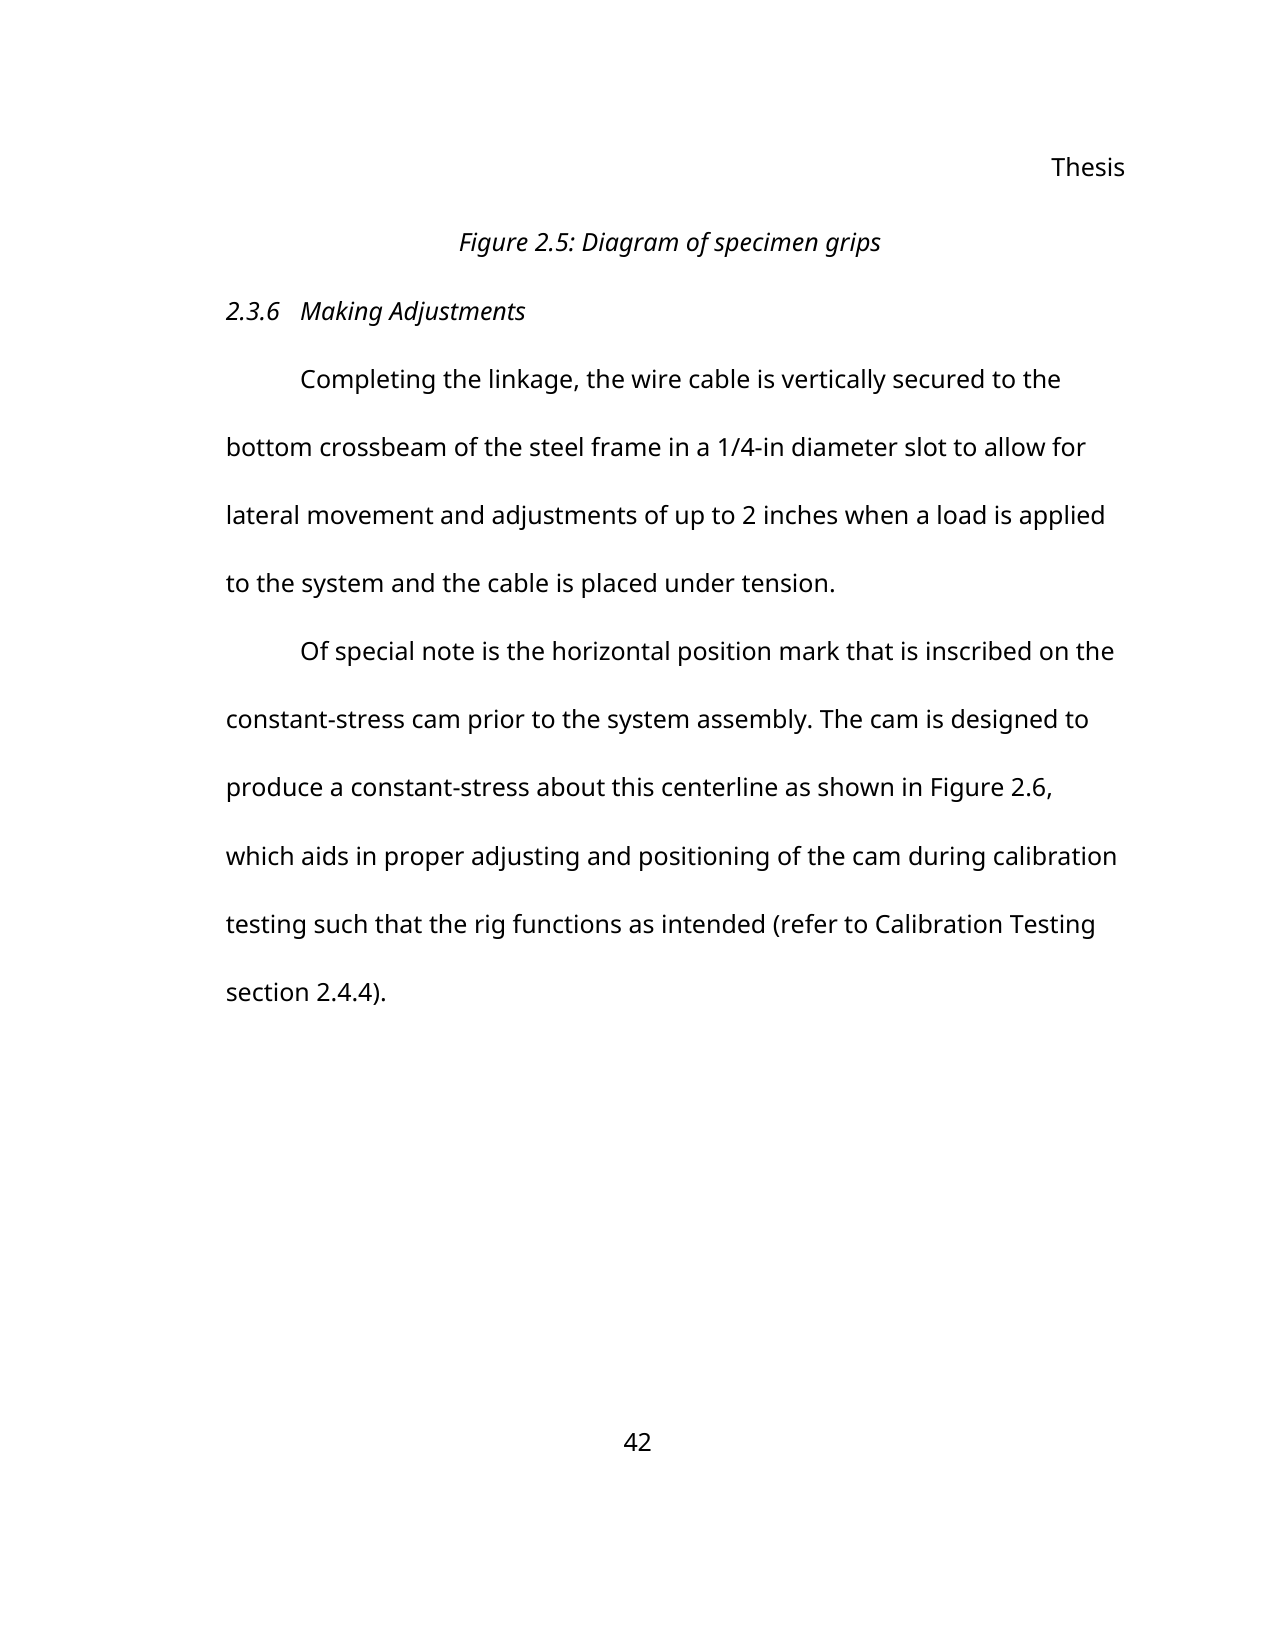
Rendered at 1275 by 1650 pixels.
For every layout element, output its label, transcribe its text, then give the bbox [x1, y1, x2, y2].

text Completing the linkage, the wire cable is vertically secured to the bottom crossbeam of the steel frame in a 1/4-in diameter slot to allow for lateral movement and adjustments of up to 2 inches when a load is applied to the system and the cable is placed under tension. [224, 361, 1125, 600]
text Figure 2.5: Diagram of specimen grips [224, 225, 1125, 259]
text Of special note is the horizontal position mark that is inscribed on the constant-stress cam prior to the system assembly. The cam is designed to produce a constant-stress about this centerline as shown in Figure 2.6, which aids in proper adjusting and positioning of the cam during calibration testing such that the rig functions as intended (refer to Calibration Testing section 2.4.4). [224, 634, 1125, 1008]
text 2.3.6 Making Adjustments [224, 293, 1125, 327]
